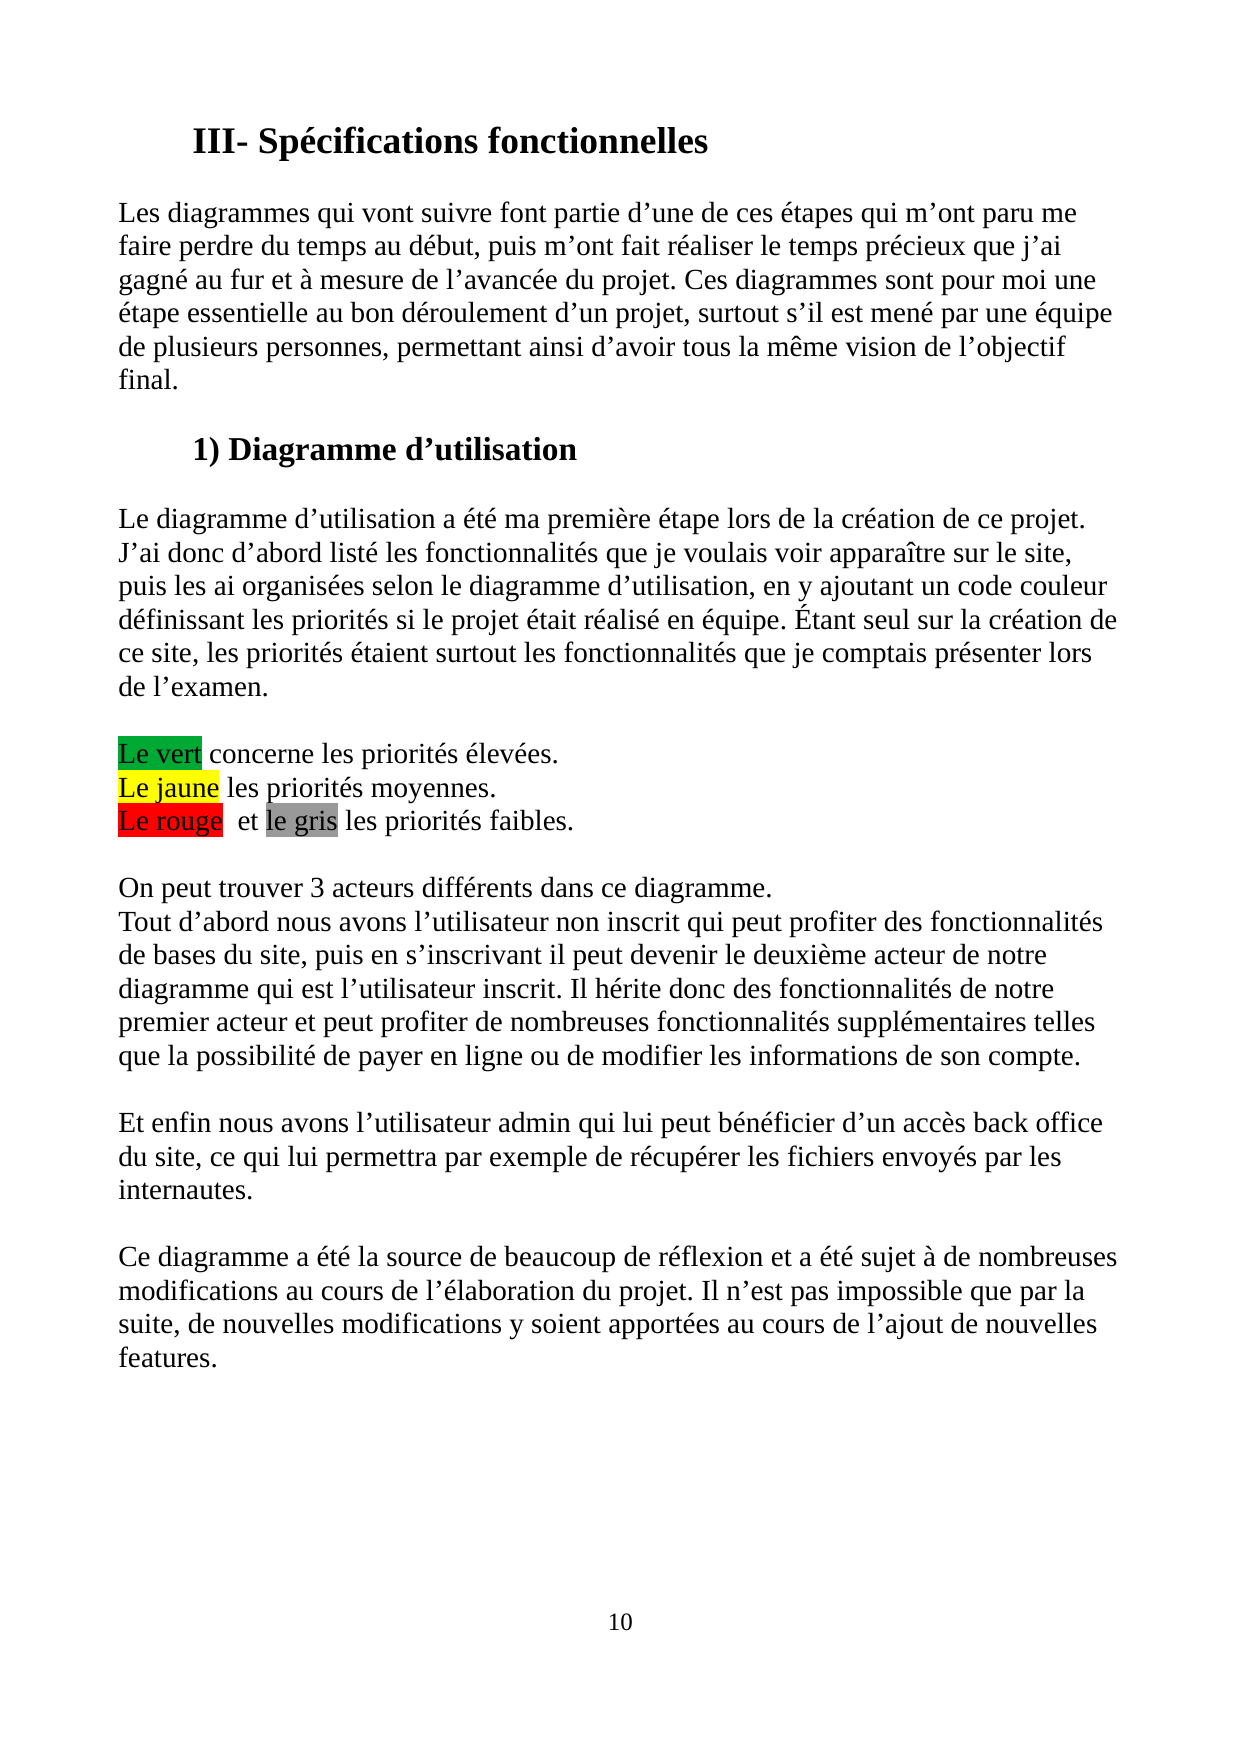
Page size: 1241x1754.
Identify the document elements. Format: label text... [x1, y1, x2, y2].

text 1) Diagramme d’utilisation [118, 429, 1122, 468]
text Les diagrammes qui vont suivre font partie d’une de ces étapes qui m’ont paru me faire perdre du temps au début, puis m’ont fait réaliser le temps précieux que j’ai gagné au fur et à mesure de l’avancée du projet. Ces diagrammes sont pour moi une étape essentielle au bon déroulement d’un projet, surtout s’il est mené par une équipe de plusieurs personnes, permettant ainsi d’avoir tous la même vision de l’objectif final. [118, 195, 1122, 396]
text Ce diagramme a été la source de beaucoup de réflexion et a été sujet à de nombreuses modifications au cours de l’élaboration du projet. Il n’est pas impossible que par la suite, de nouvelles modifications y soient apportées au cours de l’ajout de nouvelles features. [118, 1239, 1122, 1373]
text Le rouge et le gris les priorités faibles. [118, 803, 1122, 837]
text Et enfin nous avons l’utilisateur admin qui lui peut bénéficier d’un accès back office du site, ce qui lui permettra par exemple de récupérer les fichiers envoyés par les internautes. [118, 1105, 1122, 1206]
text III- Spécifications fonctionnelles [118, 118, 1122, 161]
text Le jaune les priorités moyennes. [118, 770, 1122, 803]
text Tout d’abord nous avons l’utilisateur non inscrit qui peut profiter des fonctionnalités de bases du site, puis en s’inscrivant il peut devenir le deuxième acteur de notre diagramme qui est l’utilisateur inscrit. Il hérite donc des fonctionnalités de notre premier acteur et peut profiter de nombreuses fonctionnalités supplémentaires telles que la possibilité de payer en ligne ou de modifier les informations de son compte. [118, 904, 1122, 1072]
text On peut trouver 3 acteurs différents dans ce diagramme. [118, 870, 1122, 904]
text Le vert concerne les priorités élevées. [118, 736, 1122, 770]
text Le diagramme d’utilisation a été ma première étape lors de la création de ce projet. J’ai donc d’abord listé les fonctionnalités que je voulais voir apparaître sur le site, puis les ai organisées selon le diagramme d’utilisation, en y ajoutant un code couleur définissant les priorités si le projet était réalisé en équipe. Étant seul sur la création de ce site, les priorités étaient surtout les fonctionnalités que je comptais présenter lors de l’examen. [118, 501, 1122, 703]
